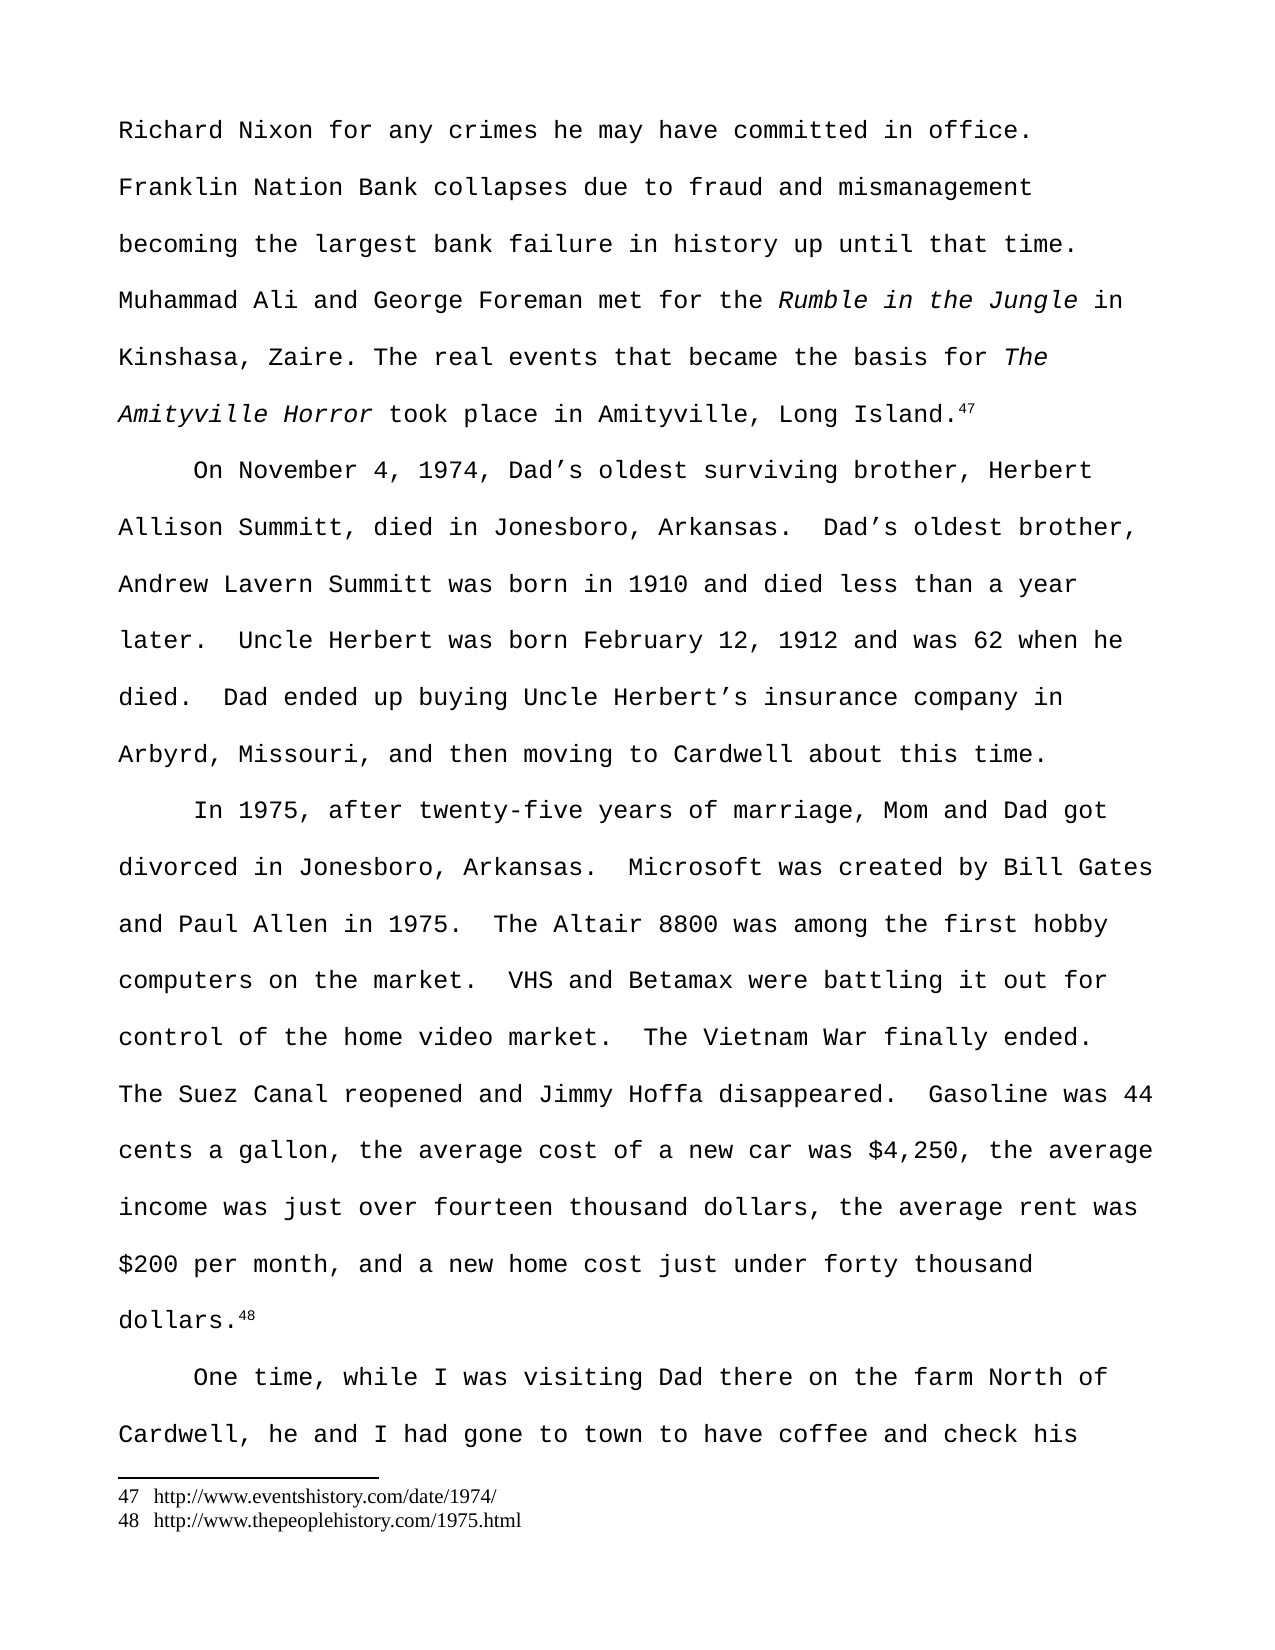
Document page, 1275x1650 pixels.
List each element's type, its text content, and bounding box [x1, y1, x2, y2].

text One time, while I was visiting Dad there on the farm North of Cardwell, he and I had gone to town to have coffee and check his [118, 1365, 1157, 1450]
text Richard Nixon for any crimes he may have committed in office. Franklin Nation Bank collapses due to fraud and mismanagement becoming the largest bank failure in history up until that time. Muhammad Ali and George Foreman met for the Rumble in the Jungle in Kinshasa, Zaire. The real events that became the basis for The Amityville Horror took place in Amityville, Long Island. [118, 118, 1157, 430]
text On November 4, 1974, Dad’s oldest surviving brother, Herbert Allison Summitt, died in Jonesboro, Arkansas. Dad’s oldest brother, Andrew Lavern Summitt was born in 1910 and died less than a year later. Uncle Herbert was born February 12, 1912 and was 62 when he died. Dad ended up buying Uncle Herbert’s insurance company in Arbyrd, Missouri, and then moving to Cardwell about this time. [118, 458, 1157, 770]
text In 1975, after twenty-five years of marriage, Mom and Dad got divorced in Jonesboro, Arkansas. Microsoft was created by Bill Gates and Paul Allen in 1975. The Altair 8800 was among the first hobby computers on the market. VHS and Betamax were battling it out for control of the home video market. The Vietnam War finally ended. The Suez Canal reopened and Jimmy Hoffa disappeared. Gasoline was 44 cents a gallon, the average cost of a new car was $4,250, the average income was just over fourteen thousand dollars, the average rent was $200 per month, and a new home cost just under forty thousand dollars. [118, 798, 1157, 1336]
text http://www.thepeoplehistory.com/1975.html [118, 1508, 1157, 1532]
text http://www.eventshistory.com/date/1974/ [118, 1484, 1157, 1508]
